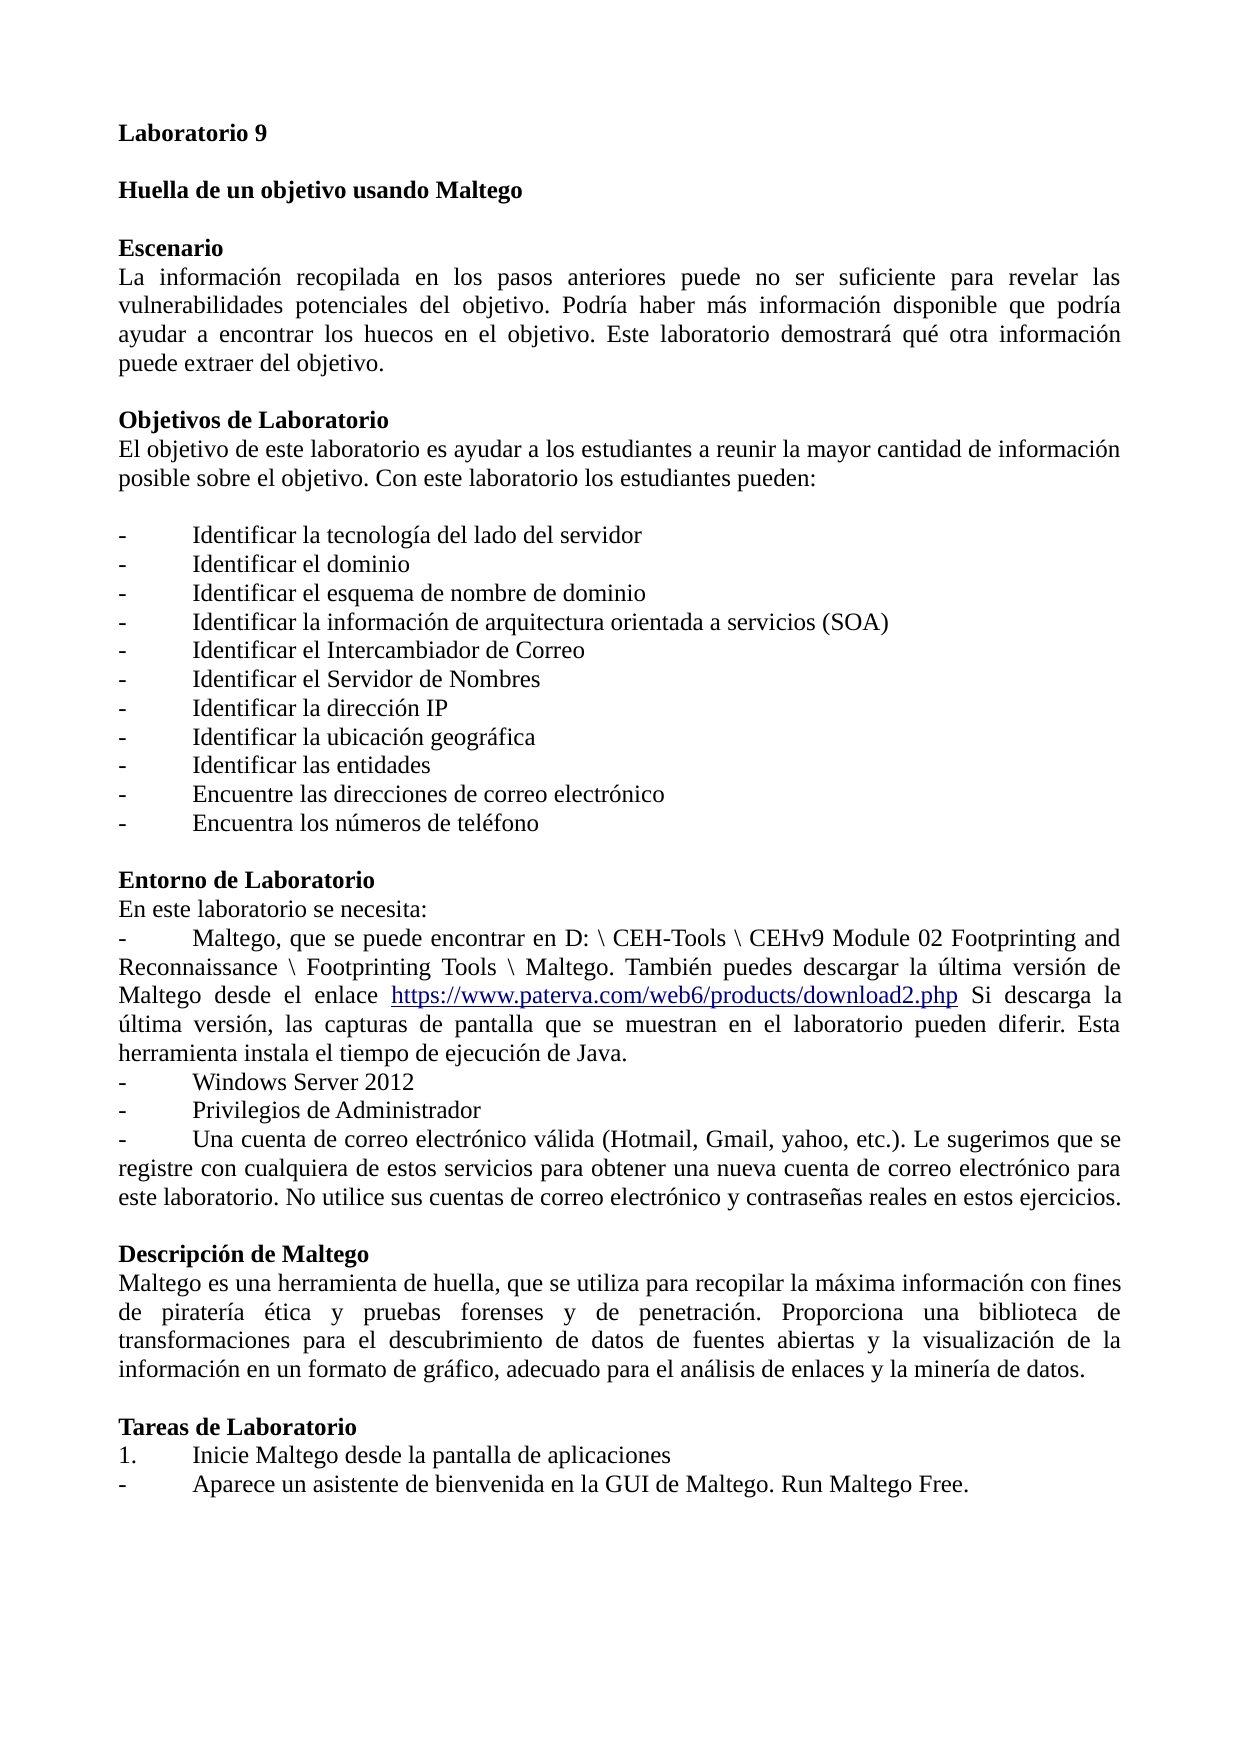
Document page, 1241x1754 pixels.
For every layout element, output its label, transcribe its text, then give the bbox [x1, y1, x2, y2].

text - Identificar las entidades [118, 751, 1122, 779]
text Descripción de Maltego [118, 1239, 1122, 1268]
text Escenario [118, 233, 1122, 262]
text - Identificar el esquema de nombre de dominio [118, 578, 1122, 607]
text Laboratorio 9 [118, 118, 1122, 147]
text - Privilegios de Administrador [118, 1096, 1122, 1124]
text Tareas de Laboratorio [118, 1412, 1122, 1441]
text - Identificar el Servidor de Nombres [118, 664, 1122, 693]
text - Identificar el Intercambiador de Correo [118, 636, 1122, 664]
text - Una cuenta de correo electrónico válida (Hotmail, Gmail, yahoo, etc.). Le sugerimos que se registre con cualquiera de estos servicios para obtener una nueva cuenta de correo electrónico para este laboratorio. No utilice sus cuentas de correo electrónico y contraseñas reales en estos ejercicios. [118, 1124, 1122, 1211]
text - Encuentre las direcciones de correo electrónico [118, 779, 1122, 808]
text El objetivo de este laboratorio es ayudar a los estudiantes a reunir la mayor cantidad de información posible sobre el objetivo. Con este laboratorio los estudiantes pueden: [118, 434, 1122, 492]
text - Identificar la dirección IP [118, 693, 1122, 722]
text Entorno de Laboratorio [118, 866, 1122, 894]
text - Identificar la información de arquitectura orientada a servicios (SOA) [118, 607, 1122, 636]
text La información recopilada en los pasos anteriores puede no ser suficiente para revelar las vulnerabilidades potenciales del objetivo. Podría haber más información disponible que podría ayudar a encontrar los huecos en el objetivo. Este laboratorio demostrará qué otra información puede extraer del objetivo. [118, 262, 1122, 377]
text Maltego es una herramienta de huella, que se utiliza para recopilar la máxima información con fines de piratería ética y pruebas forenses y de penetración. Proporciona una biblioteca de transformaciones para el descubrimiento de datos de fuentes abiertas y la visualización de la información en un formato de gráfico, adecuado para el análisis de enlaces y la minería de datos. [118, 1268, 1122, 1383]
text - Maltego, que se puede encontrar en D: \ CEH-Tools \ CEHv9 Module 02 Footprinting and Reconnaissance \ Footprinting Tools \ Maltego. También puedes descargar la última versión de Maltego desde el enlace https://www.paterva.com/web6/products/download2.php Si descarga la última versión, las capturas de pantalla que se muestran en el laboratorio pueden diferir. Esta herramienta instala el tiempo de ejecución de Java. [118, 923, 1122, 1067]
text - Identificar la ubicación geográfica [118, 722, 1122, 751]
text - Encuentra los números de teléfono [118, 808, 1122, 837]
text 1. Inicie Maltego desde la pantalla de aplicaciones [118, 1441, 1122, 1469]
text - Aparece un asistente de bienvenida en la GUI de Maltego. Run Maltego Free. [118, 1469, 1122, 1498]
text Huella de un objetivo usando Maltego [118, 176, 1122, 204]
text Objetivos de Laboratorio [118, 406, 1122, 434]
text - Windows Server 2012 [118, 1067, 1122, 1096]
text - Identificar el dominio [118, 549, 1122, 578]
text En este laboratorio se necesita: [118, 894, 1122, 923]
text - Identificar la tecnología del lado del servidor [118, 521, 1122, 549]
